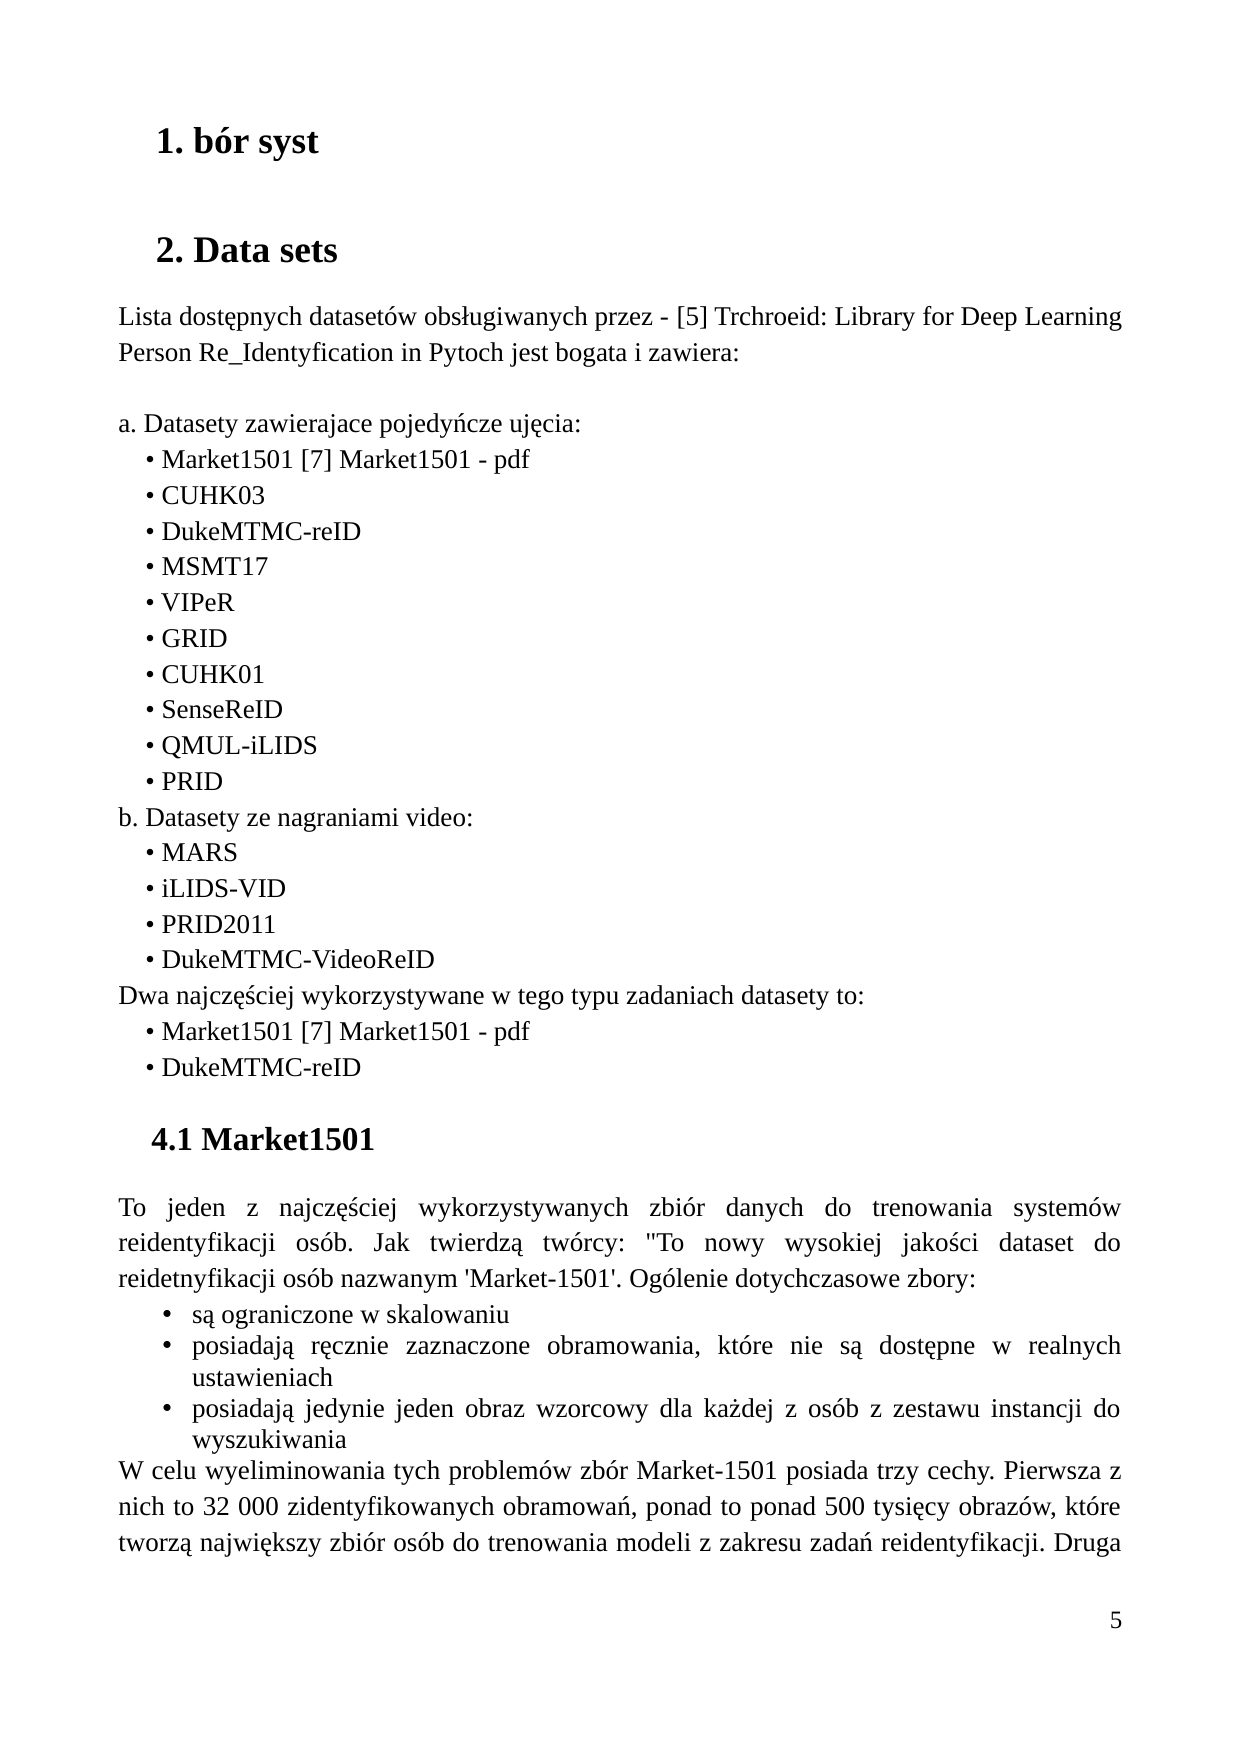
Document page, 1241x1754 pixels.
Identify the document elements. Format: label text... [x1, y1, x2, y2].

text • PRID2011 [118, 908, 1122, 939]
text • Market1501 [7] Market1501 - pdf [118, 1015, 1122, 1046]
text • DukeMTMC-VideoReID [118, 943, 1122, 975]
text • PRID [118, 765, 1122, 796]
list posiadają ręcznie zaznaczone obramowania, które nie są dostępne w realnych ustawieniach [162, 1329, 1122, 1392]
text • CUHK03 [118, 479, 1122, 510]
text • DukeMTMC-reID [118, 515, 1122, 546]
text • MARS [118, 836, 1122, 867]
text • CUHK01 [118, 658, 1122, 689]
subtitle bór syst [156, 118, 1122, 161]
text To jeden z najczęściej wykorzystywanych zbiór danych do trenowania systemów reidentyfikacji osób. Jak twierdzą twórcy: "To nowy wysokiej jakości dataset do reidetnyfikacji osób nazwanym 'Market-1501'. Ogólenie dotychczasowe zbory: [118, 1191, 1122, 1293]
text • SenseReID [118, 693, 1122, 724]
text • DukeMTMC-reID [118, 1051, 1122, 1082]
subtitle Data sets [156, 227, 1122, 270]
text • GRID [118, 622, 1122, 653]
list posiadają jedynie jeden obraz wzorcowy dla każdej z osób z zestawu instancji do wyszukiwania [162, 1392, 1122, 1454]
text • iLIDS-VID [118, 872, 1122, 903]
text • Market1501 [7] Market1501 - pdf [118, 443, 1122, 474]
text • VIPeR [118, 586, 1122, 617]
text a. Datasety zawierajace pojedyńcze ujęcia: [118, 408, 1122, 439]
text Lista dostępnych datasetów obsługiwanych przez - [5] Trchroeid: Library for Deep Learning Person Re_Identyfication in Pytoch jest bogata i zawiera: [118, 300, 1122, 367]
text W celu wyeliminowania tych problemów zbór Market-1501 posiada trzy cechy. Pierwsza z nich to 32 000 zidentyfikowanych obramowań, ponad to ponad 500 tysięcy obrazów, które tworzą największy zbiór osób do trenowania modeli z zakresu zadań reidentyfikacji. Druga [118, 1454, 1122, 1557]
text • MSMT17 [118, 551, 1122, 582]
list są ograniczone w skalowaniu [162, 1298, 1122, 1329]
text Dwa najczęściej wykorzystywane w tego typu zadaniach datasety to: [118, 979, 1122, 1010]
text b. Datasety ze nagraniami video: [118, 801, 1122, 832]
text • QMUL-iLIDS [118, 729, 1122, 760]
subtitle 4.1 Market1501 [151, 1119, 1122, 1158]
